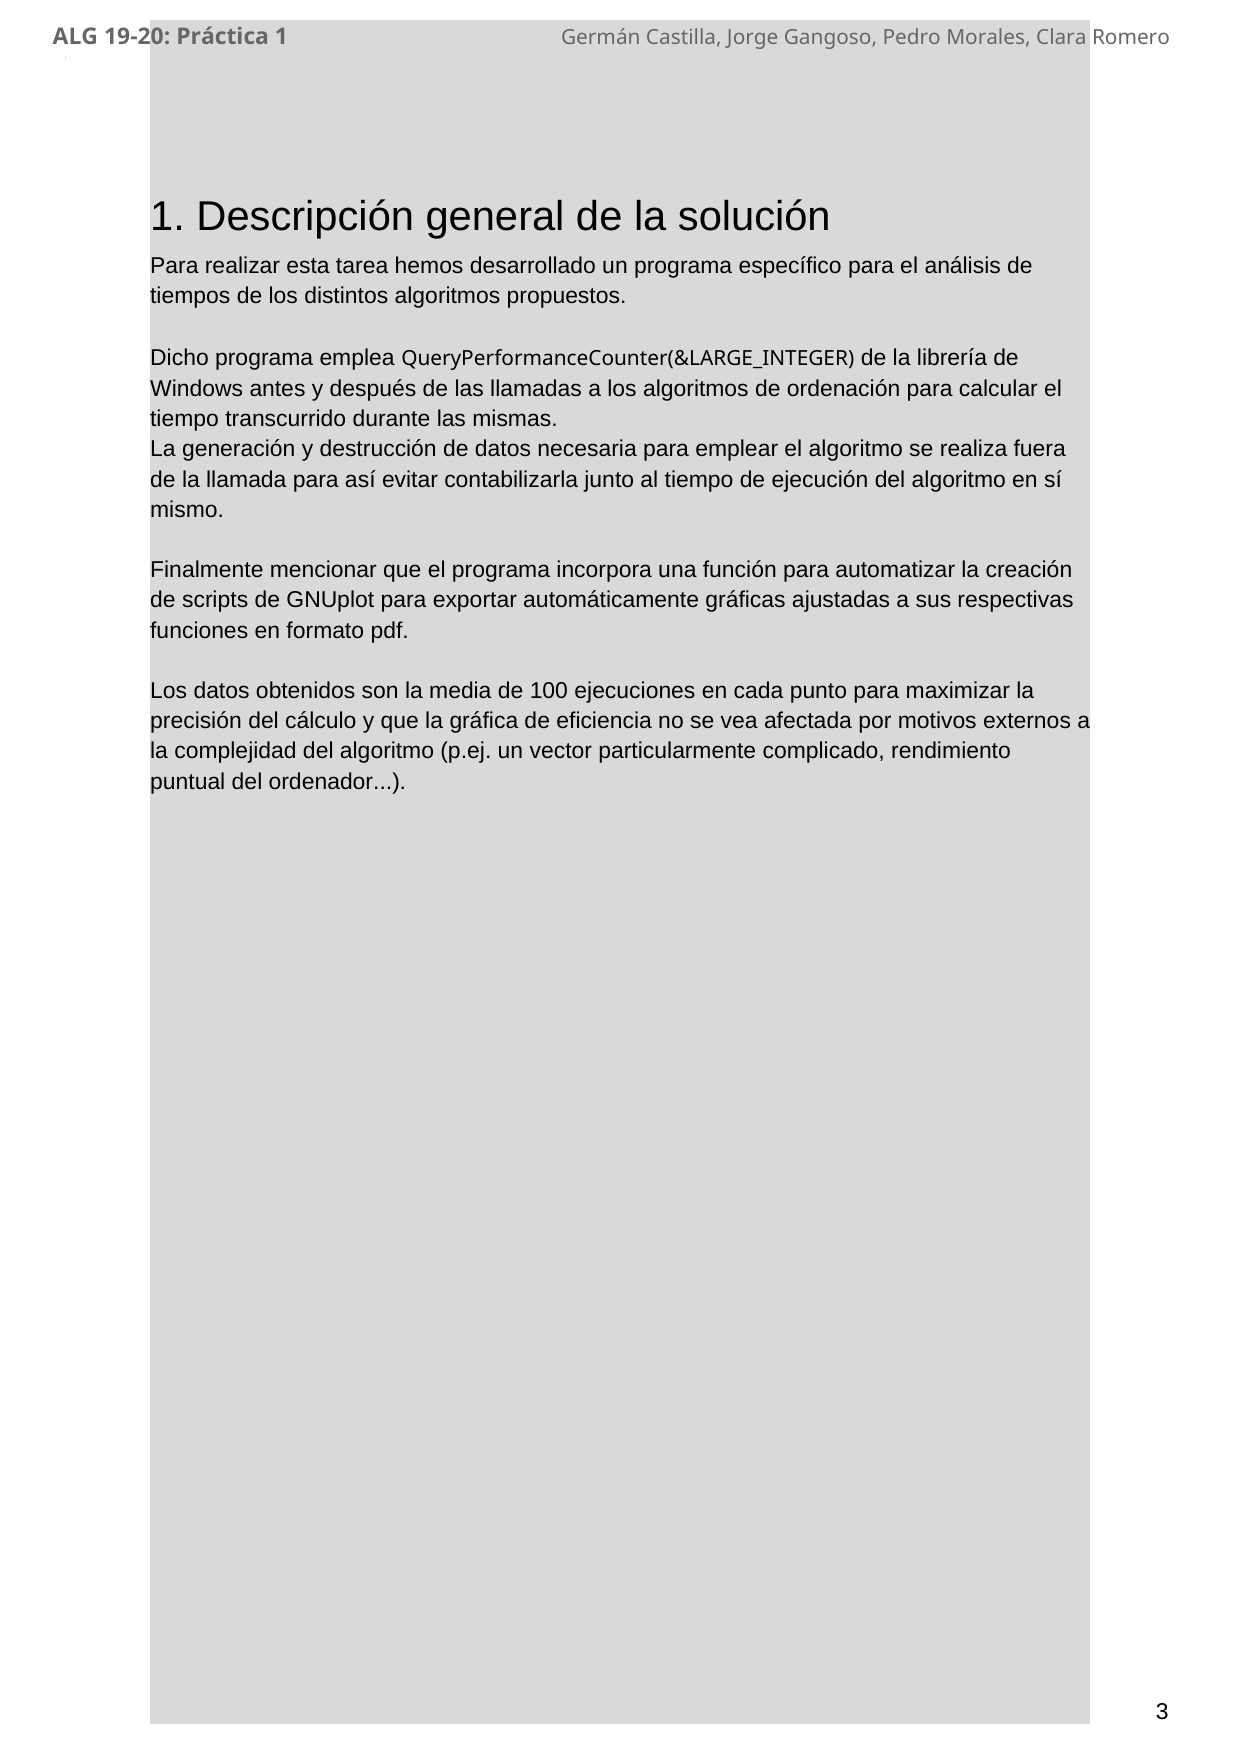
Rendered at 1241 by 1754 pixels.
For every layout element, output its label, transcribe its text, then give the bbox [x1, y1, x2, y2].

text Dicho programa emplea QueryPerformanceCounter(&LARGE_INTEGER) de la librería de Windows antes y después de las llamadas a los algoritmos de ordenación para calcular el tiempo transcurrido durante las mismas. [150, 343, 1090, 432]
text Para realizar esta tarea hemos desarrollado un programa específico para el análisis de tiempos de los distintos algoritmos propuestos. [150, 252, 1090, 309]
text La generación y destrucción de datos necesaria para emplear el algoritmo se realiza fuera de la llamada para así evitar contabilizarla junto al tiempo de ejecución del algoritmo en sí mismo. [150, 435, 1090, 522]
text Los datos obtenidos son la media de 100 ejecuciones en cada punto para maximizar la precisión del cálculo y que la gráfica de eficiencia no se vea afectada por motivos externos a la complejidad del algoritmo (p.ej. un vector particularmente complicado, rendimiento puntual del ordenador...). [150, 677, 1090, 794]
subtitle 1. Descripción general de la solución [150, 192, 1090, 239]
text Finalmente mencionar que el programa incorpora una función para automatizar la creación de scripts de GNUplot para exportar automáticamente gráficas ajustadas a sus respectivas funciones en formato pdf. [150, 556, 1090, 643]
